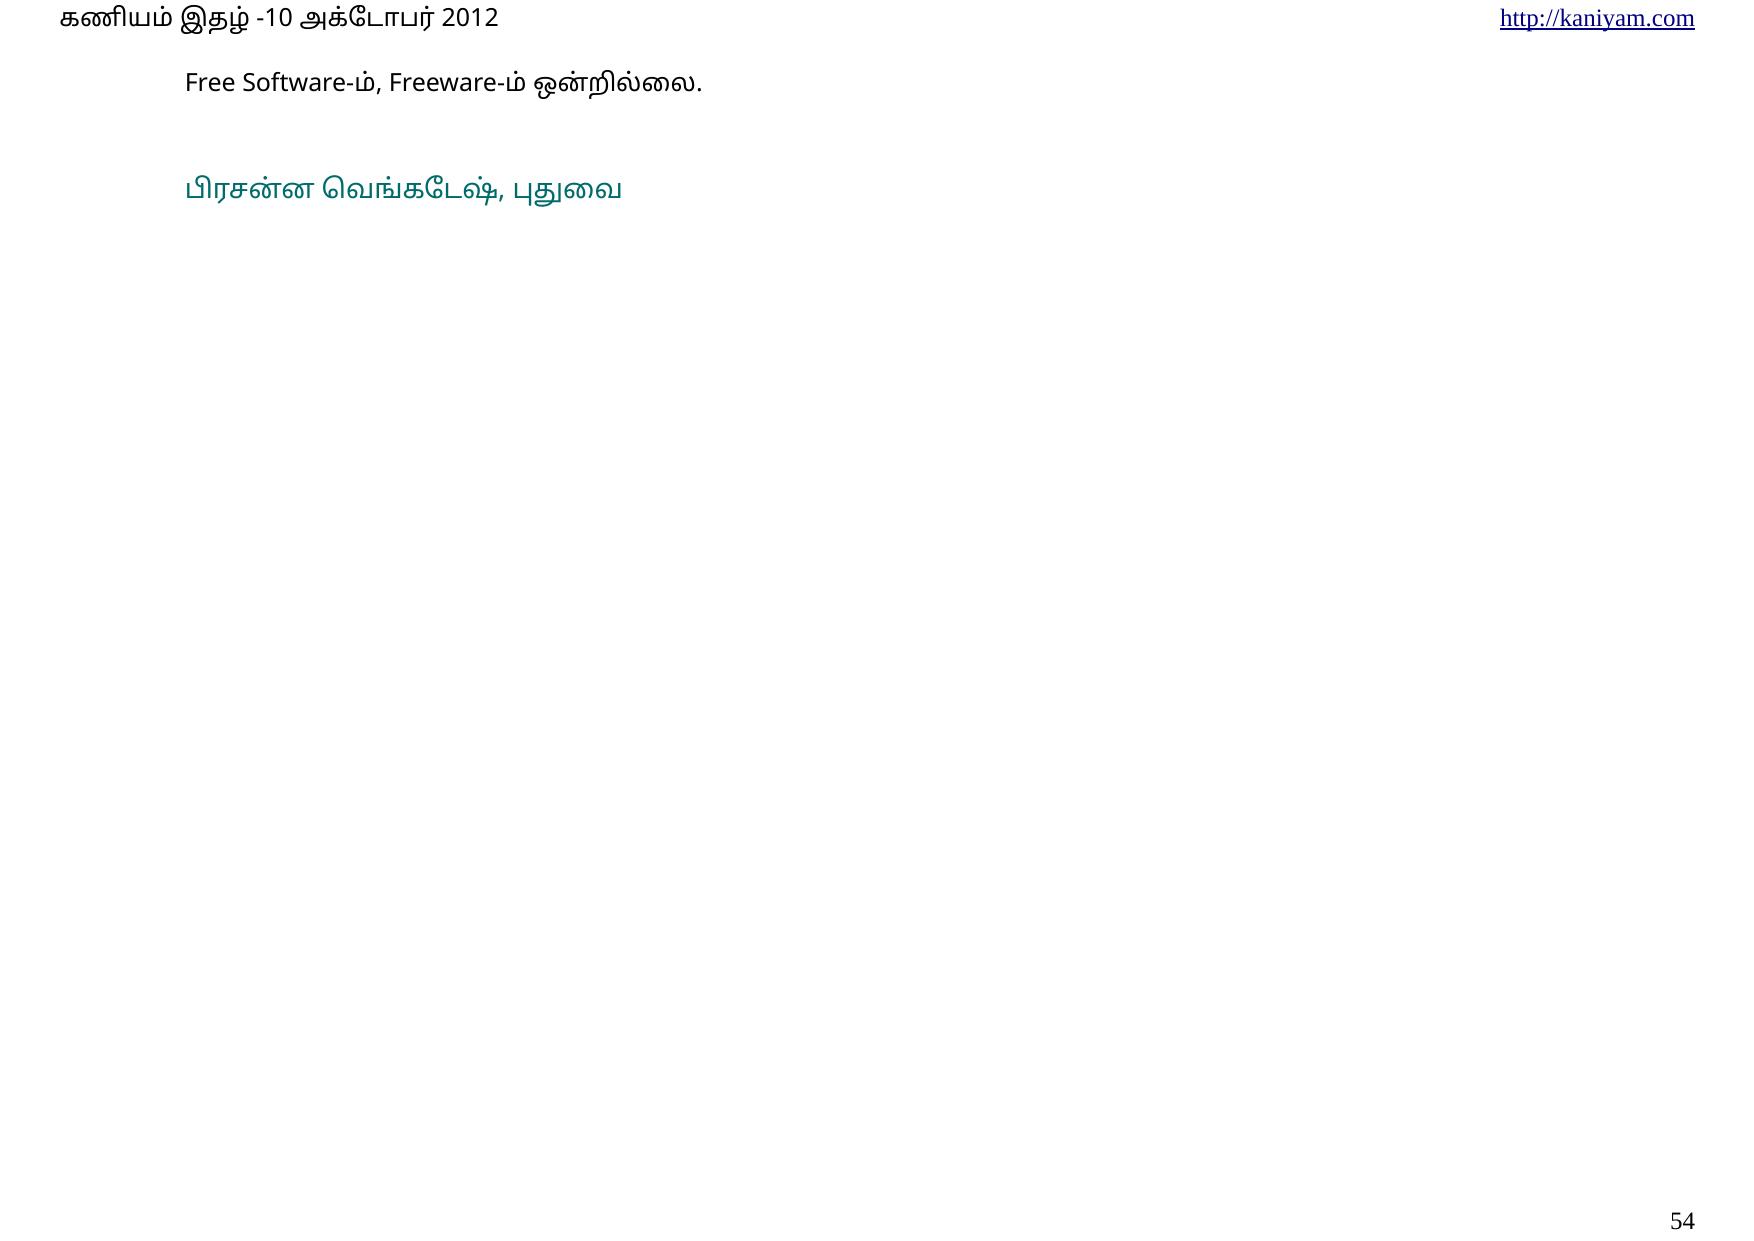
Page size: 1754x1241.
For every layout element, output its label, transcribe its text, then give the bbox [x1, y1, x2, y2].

text பிரசன்ன வெங்கடேஷ், புதுவை [102, 169, 1652, 208]
text Free Software-ம், Freeware-ம் ஒன்றில்லை. [102, 64, 1652, 100]
